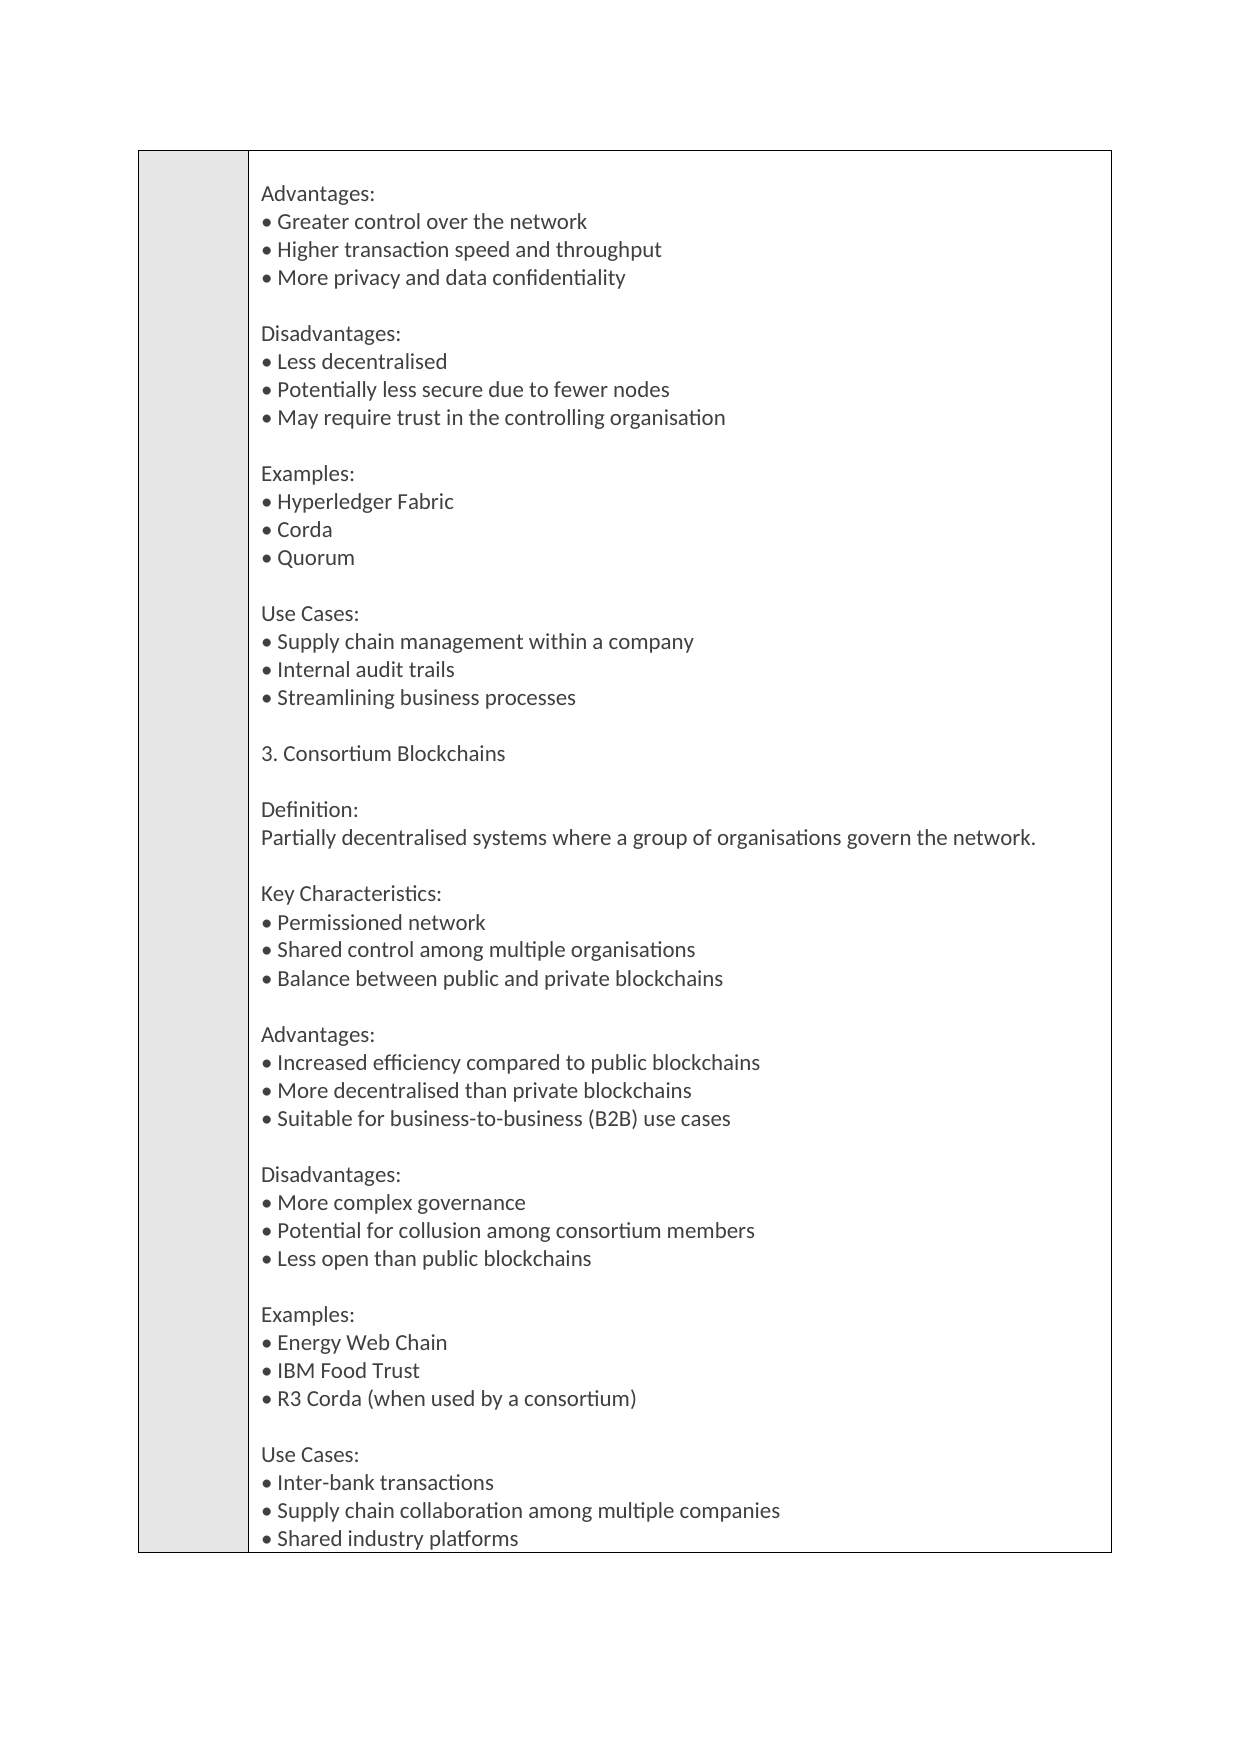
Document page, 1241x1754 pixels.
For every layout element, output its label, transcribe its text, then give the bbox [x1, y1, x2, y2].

table_cell [139, 151, 248, 1552]
table_cell Advantages: • Greater control over the network • Higher transaction speed and throughput • More privacy and data confidentiality Disadvantages: • Less decentralised • Potentially less secure due to fewer nodes • May require trust in the controlling organisation Examples: • Hyperledger Fabric • Corda • Quorum Use Cases: • Supply chain management within a company • Internal audit trails • Streamlining business processes 3. Consortium Blockchains Definition: Partially decentralised systems where a group of organisations govern the network. Key Characteristics: • Permissioned network • Shared control among multiple organisations • Balance between public and private blockchains Advantages: • Increased efficiency compared to public blockchains • More decentralised than private blockchains • Suitable for business-to-business (B2B) use cases Disadvantages: • More complex governance • Potential for collusion among consortium members • Less open than public blockchains Examples: • Energy Web Chain • IBM Food Trust • R3 Corda (when used by a consortium) Use Cases: • Inter-bank transactions • Supply chain collaboration among multiple companies • Shared industry platforms [249, 151, 1111, 1552]
